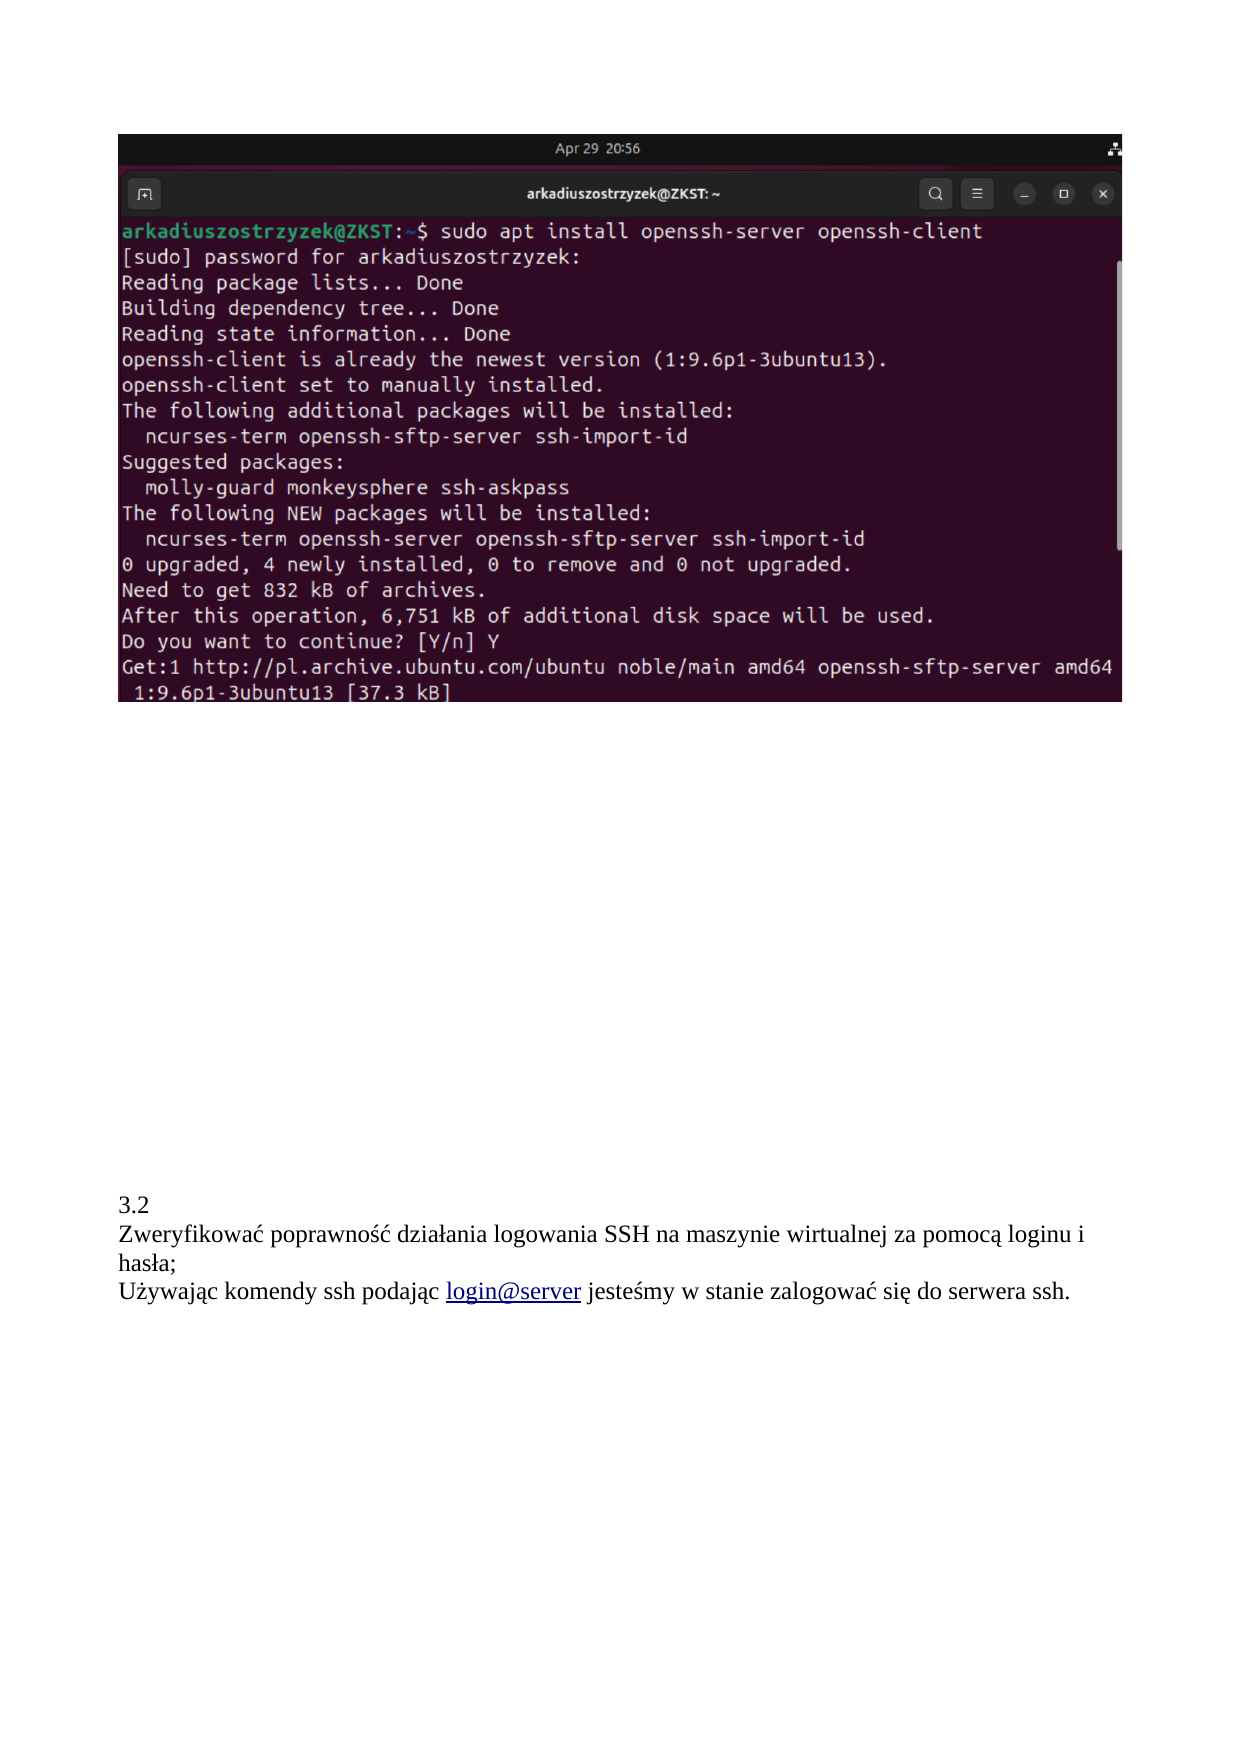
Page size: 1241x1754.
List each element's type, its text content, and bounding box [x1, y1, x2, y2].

text Używając komendy ssh podając login@server jesteśmy w stanie zalogować się do serwera ssh. [118, 1276, 1122, 1305]
text 3.2 [118, 1190, 1122, 1219]
picture [118, 134, 1123, 702]
text Zweryfikować poprawność działania logowania SSH na maszynie wirtualnej za pomocą loginu i hasła; [118, 1219, 1122, 1276]
